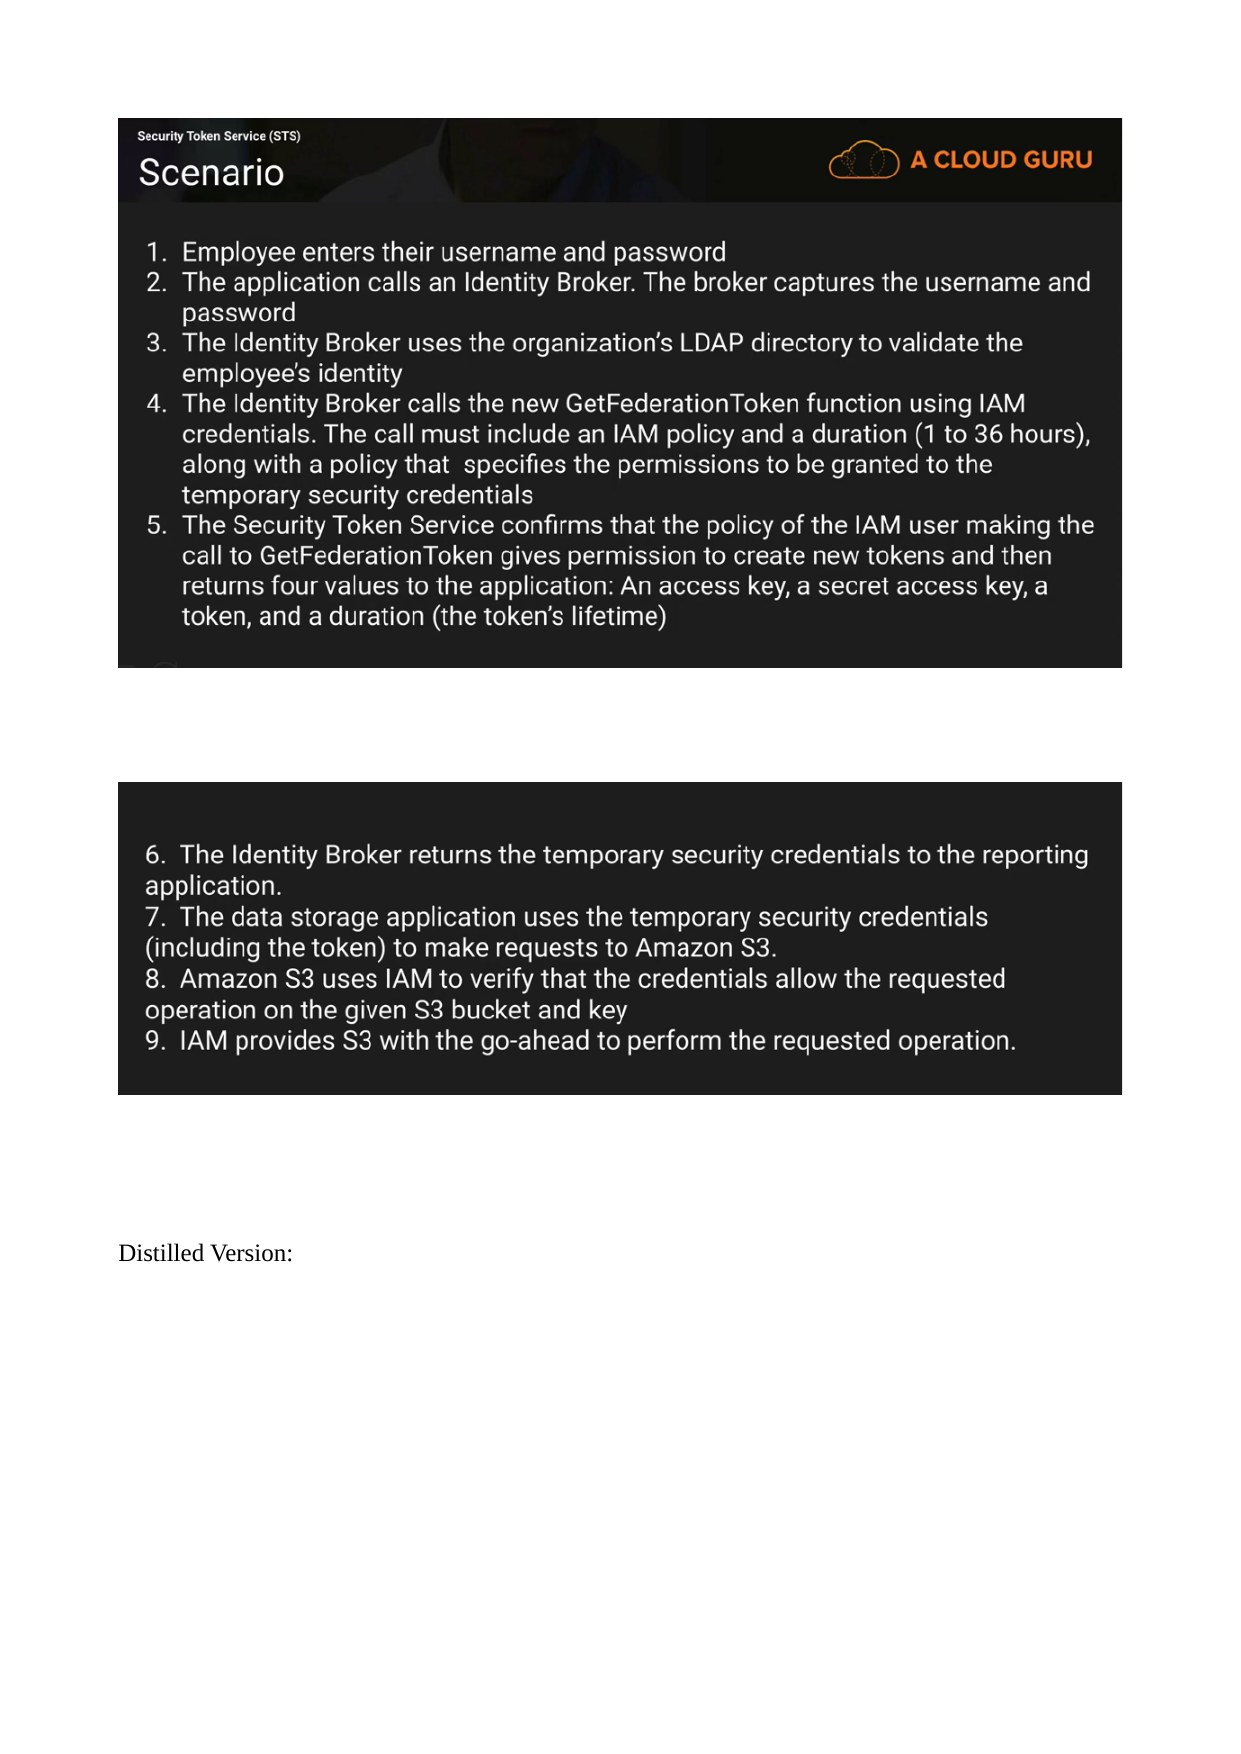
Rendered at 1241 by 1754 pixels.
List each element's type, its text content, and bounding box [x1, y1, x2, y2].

picture [118, 118, 1123, 668]
picture [118, 782, 1123, 1095]
text Distilled Version: [118, 1238, 1122, 1267]
